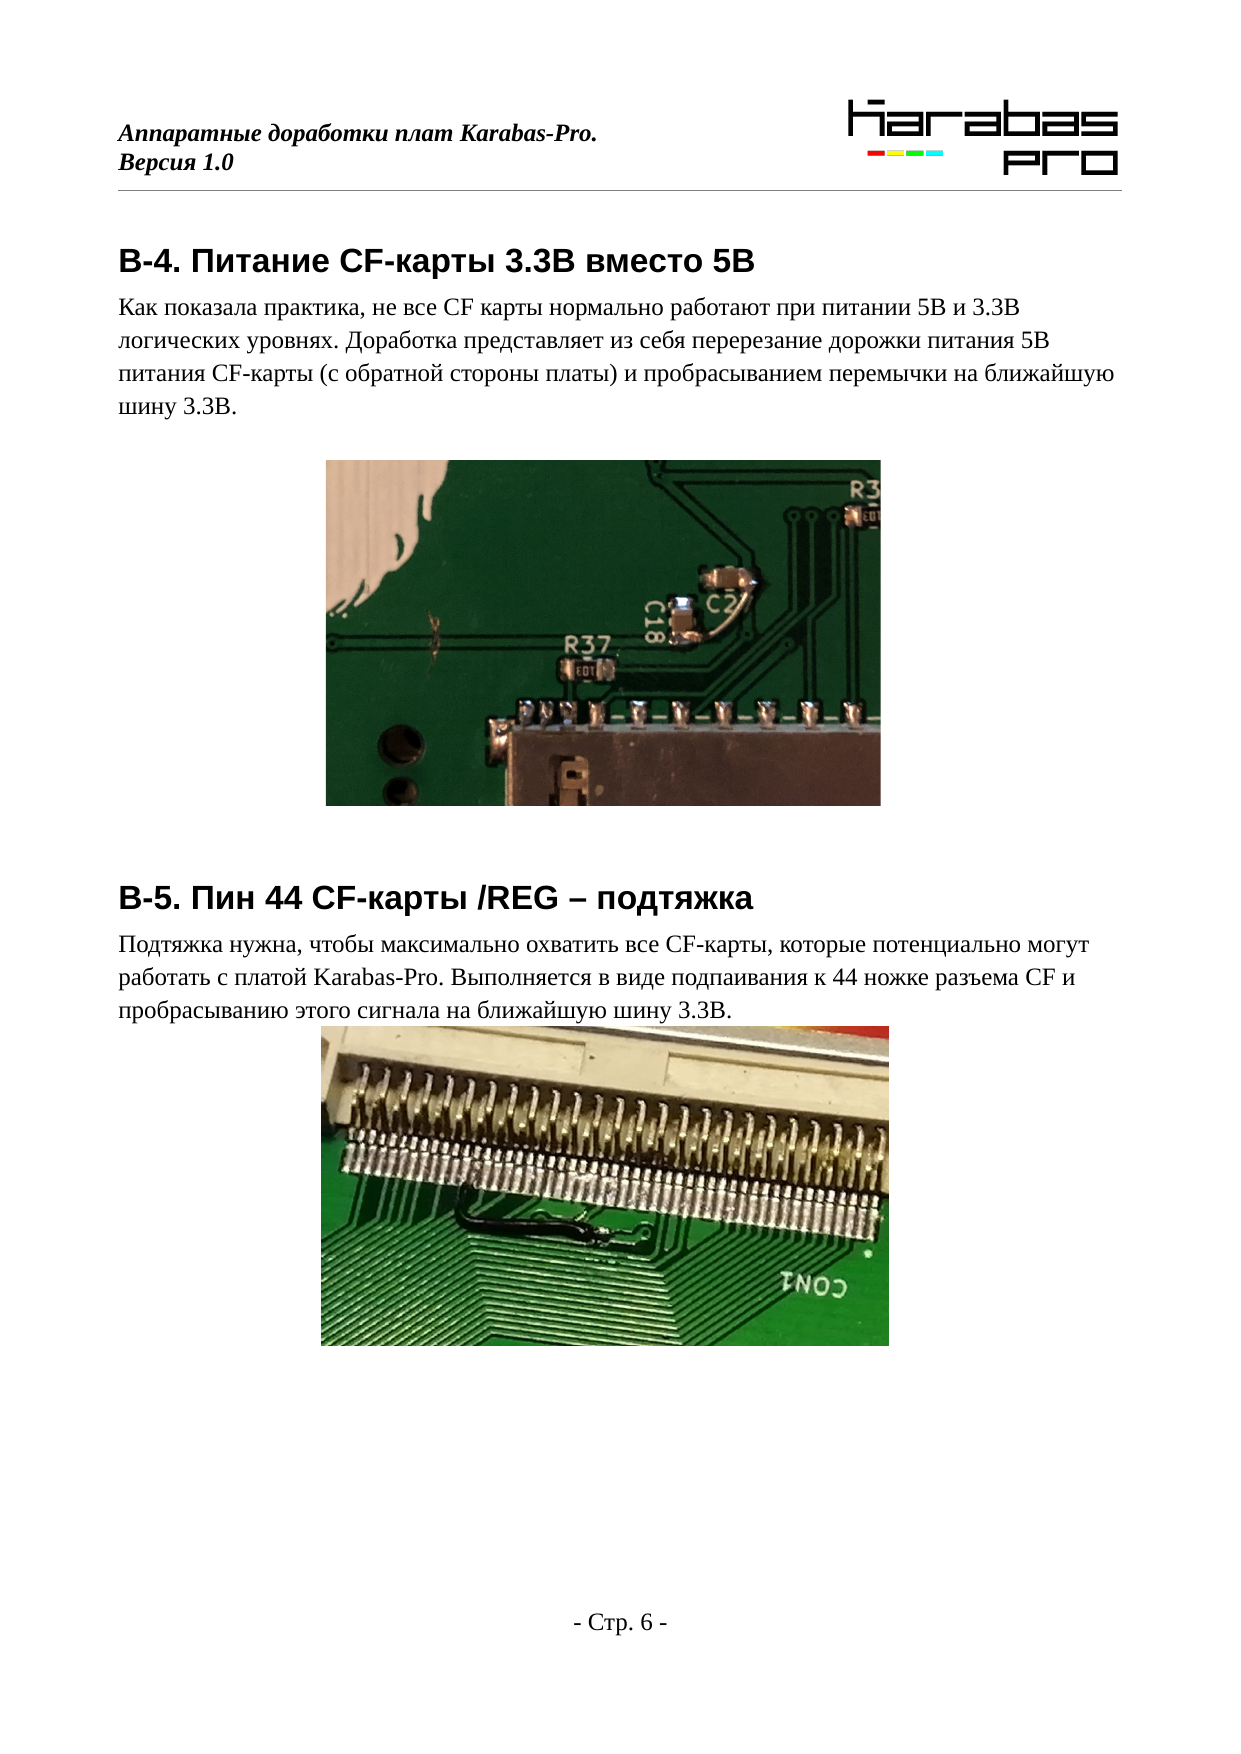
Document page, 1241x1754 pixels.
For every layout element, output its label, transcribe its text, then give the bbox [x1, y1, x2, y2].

picture [848, 97, 1119, 175]
subtitle B-5. Пин 44 CF-карты /REG – подтяжка [118, 878, 1122, 917]
text Подтяжка нужна, чтобы максимально охватить все CF-карты, которые потенциально могут работать с платой Karabas-Pro. Выполняется в виде подпаивания к 44 ножке разъема CF и пробрасыванию этого сигнала на ближайшую шину 3.3В. [118, 929, 1122, 1024]
text Как показала практика, не все CF карты нормально работают при питании 5В и 3.3В логических уровнях. Доработка представляет из себя перерезание дорожки питания 5В питания CF-карты (с обратной стороны платы) и пробрасыванием перемычки на ближайшую шину 3.3В. [118, 292, 1122, 420]
subtitle B-4. Питание CF-карты 3.3В вместо 5В [118, 241, 1122, 279]
picture [321, 1026, 889, 1346]
